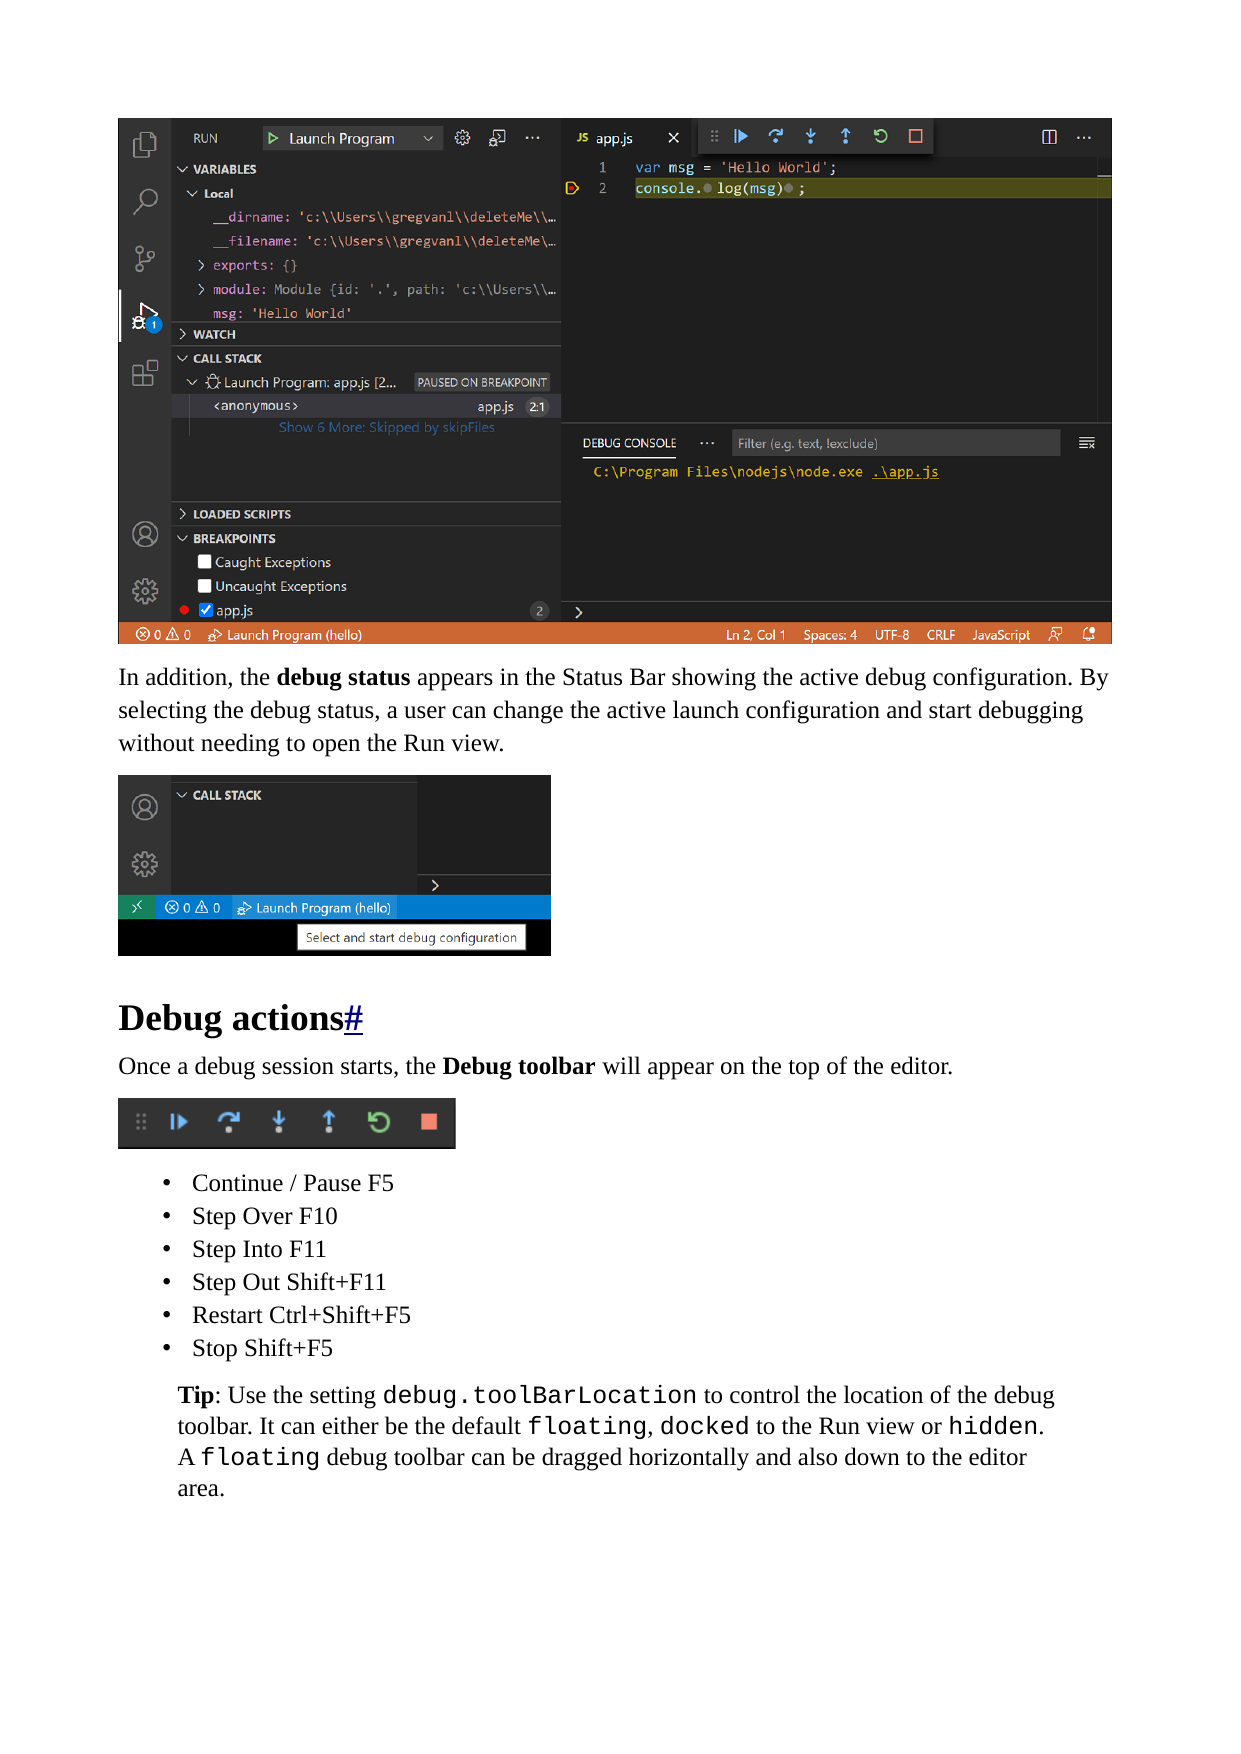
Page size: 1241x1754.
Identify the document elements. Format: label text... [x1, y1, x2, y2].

list Step Into F11 [162, 1234, 1122, 1263]
text Tip: Use the setting debug.toolBarLocation to control the location of the debug toolbar. It can either be the default floating, docked to the Run view or hidden. A floating debug toolbar can be dragged horizontally and also down to the editor area. [177, 1381, 1063, 1502]
list Continue / Pause F5 [162, 1168, 1122, 1197]
list Step Over F10 [162, 1201, 1122, 1229]
subtitle Debug actions# [118, 996, 1122, 1039]
text In addition, the debug status appears in the Status Bar showing the active debug configuration. By selecting the debug status, a user can change the active launch configuration and start debugging without needing to open the Run view. [118, 662, 1122, 757]
list Restart Ctrl+Shift+F5 [162, 1300, 1122, 1329]
text Once a debug session starts, the Debug toolbar will appear on the top of the editor. [118, 1051, 1122, 1080]
picture [118, 118, 1112, 644]
list Stop Shift+F5 [162, 1333, 1122, 1362]
picture [118, 775, 551, 956]
list Step Out Shift+F11 [162, 1267, 1122, 1296]
picture [118, 1098, 456, 1149]
